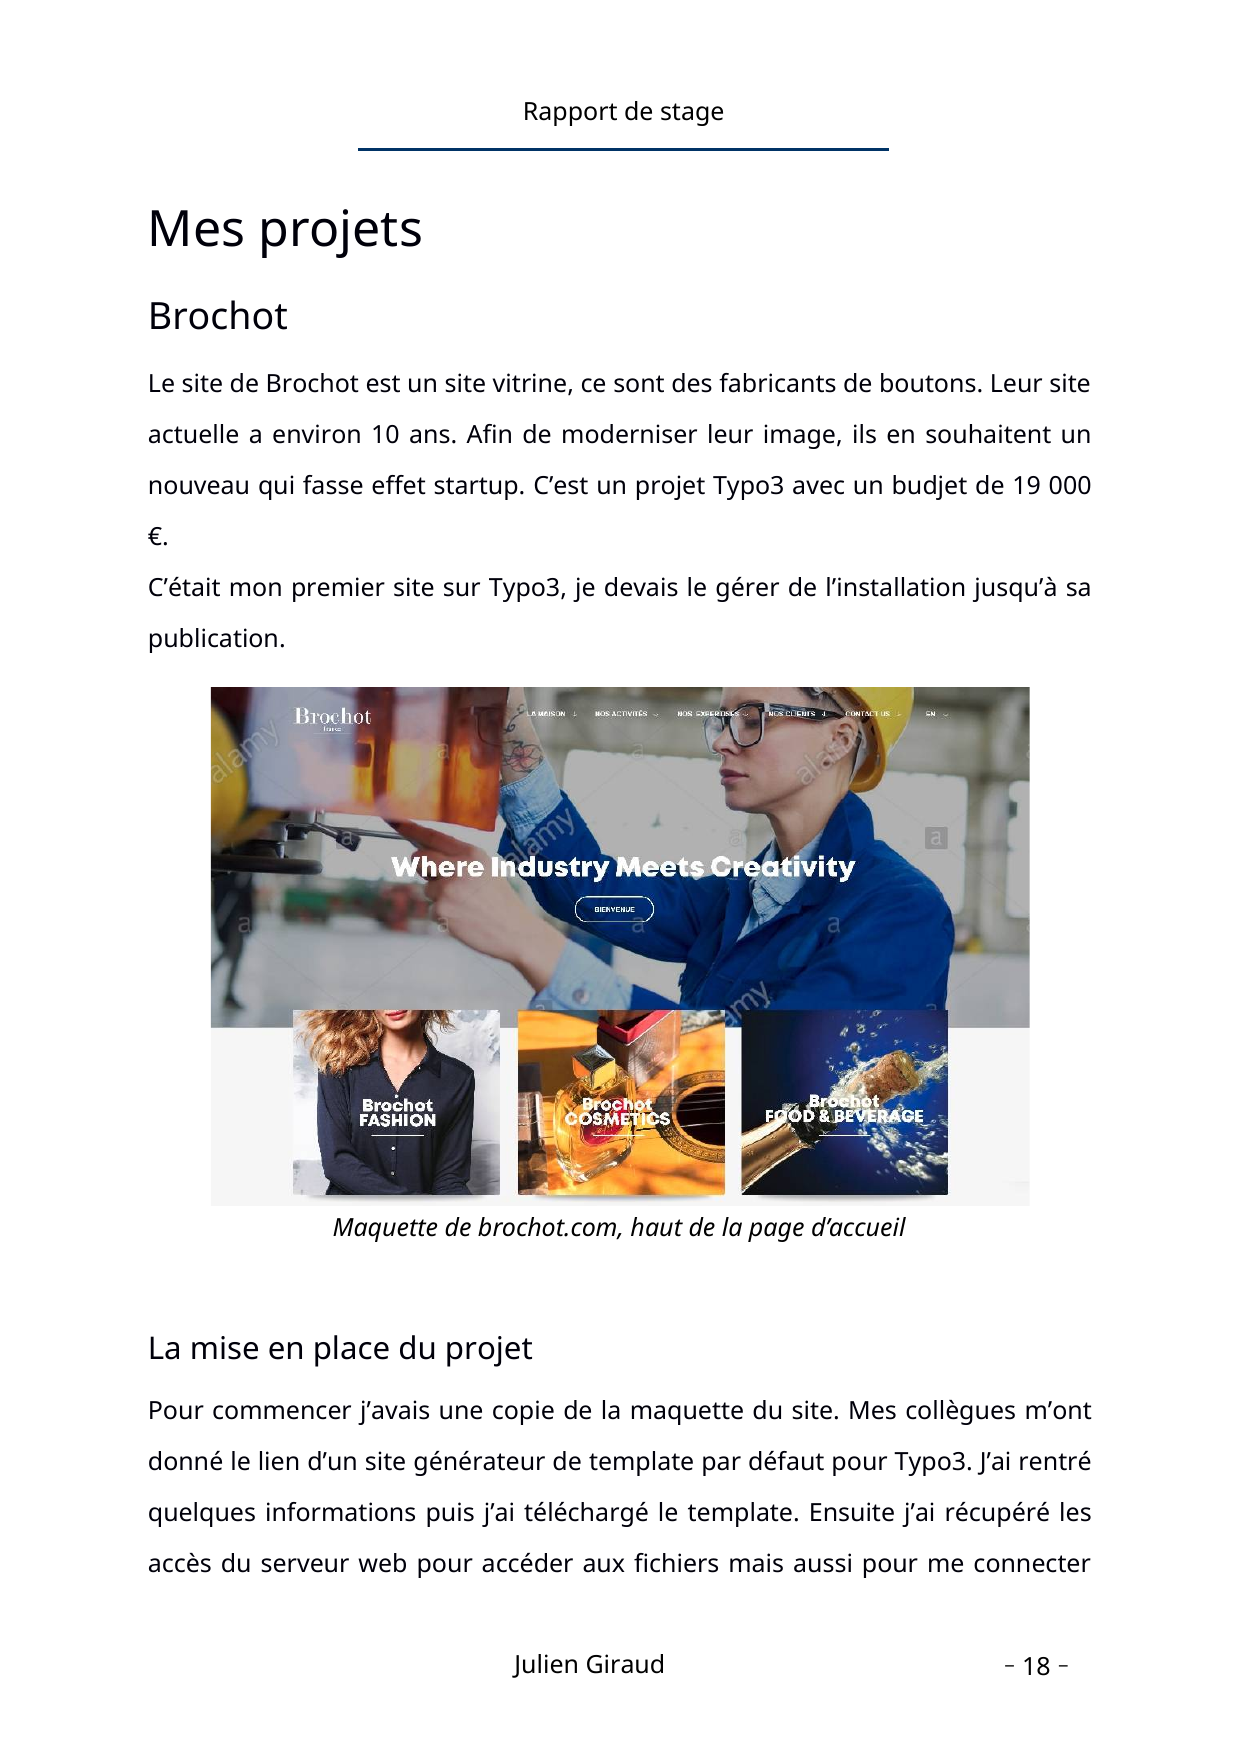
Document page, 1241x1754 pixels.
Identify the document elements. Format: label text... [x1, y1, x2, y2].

picture [210, 687, 1030, 1206]
subtitle Mes projets [148, 193, 1093, 261]
subtitle Brochot [148, 289, 1093, 340]
text Le site de Brochot est un site vitrine, ce sont des fabricants de boutons. Leur site actuelle a environ 10 ans. Afin de moderniser leur image, ils en souhaitent un nouveau qui fasse effet startup. C’est un projet Typo3 avec un budjet de 19 000 €. [148, 366, 1093, 553]
text Pour commencer j’avais une copie de la maquette du site. Mes collègues m’ont donné le lien d’un site générateur de template par défaut pour Typo3. J’ai rentré quelques informations puis j’ai téléchargé le template. Ensuite j’ai récupéré les accès du serveur web pour accéder aux fichiers mais aussi pour me connecter [148, 1393, 1093, 1580]
subtitle La mise en place du projet [148, 1326, 1093, 1369]
text C’était mon premier site sur Typo3, je devais le gérer de l’installation jusqu’à sa publication. [148, 570, 1093, 655]
